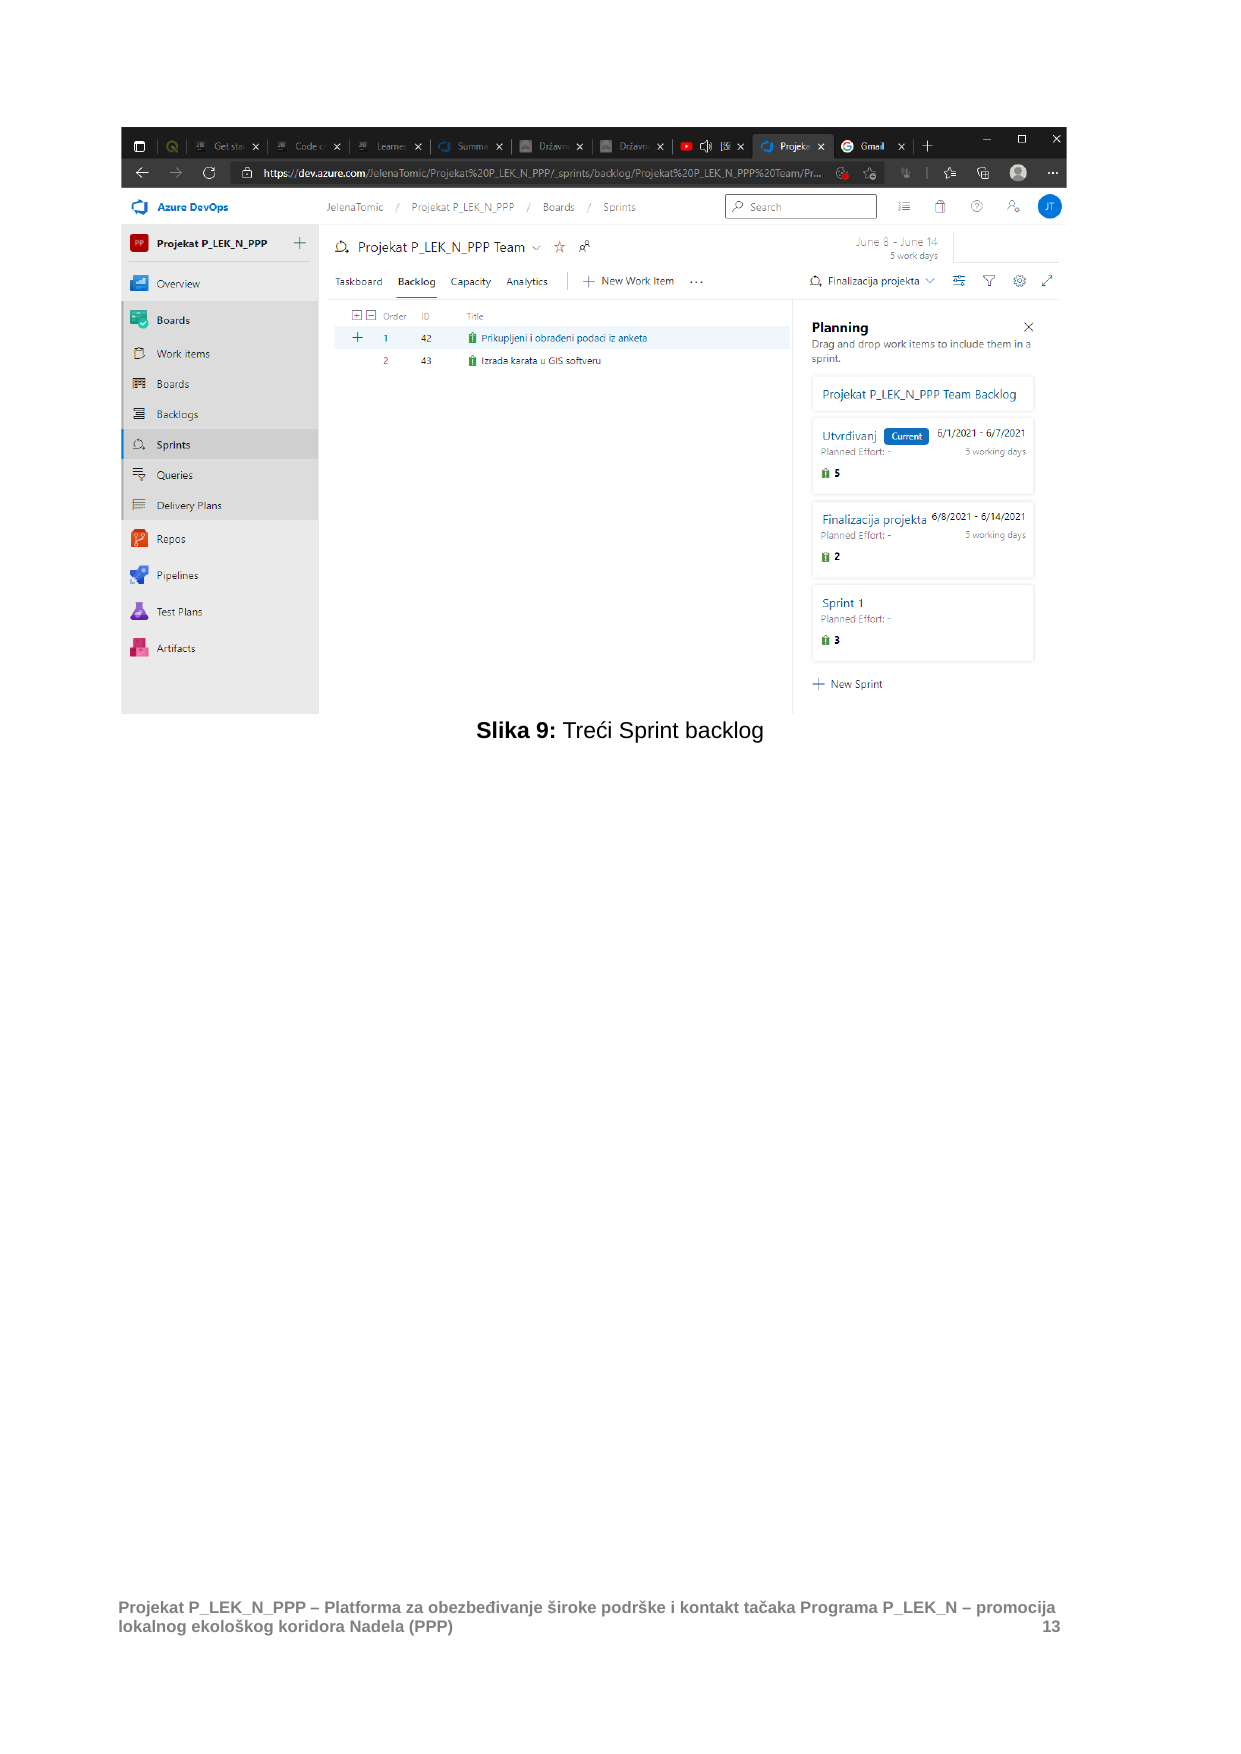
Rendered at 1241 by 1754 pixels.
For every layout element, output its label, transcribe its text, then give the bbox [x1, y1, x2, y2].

picture [942, 127, 1067, 714]
text Slika 9: Treći Sprint backlog [118, 118, 1122, 743]
